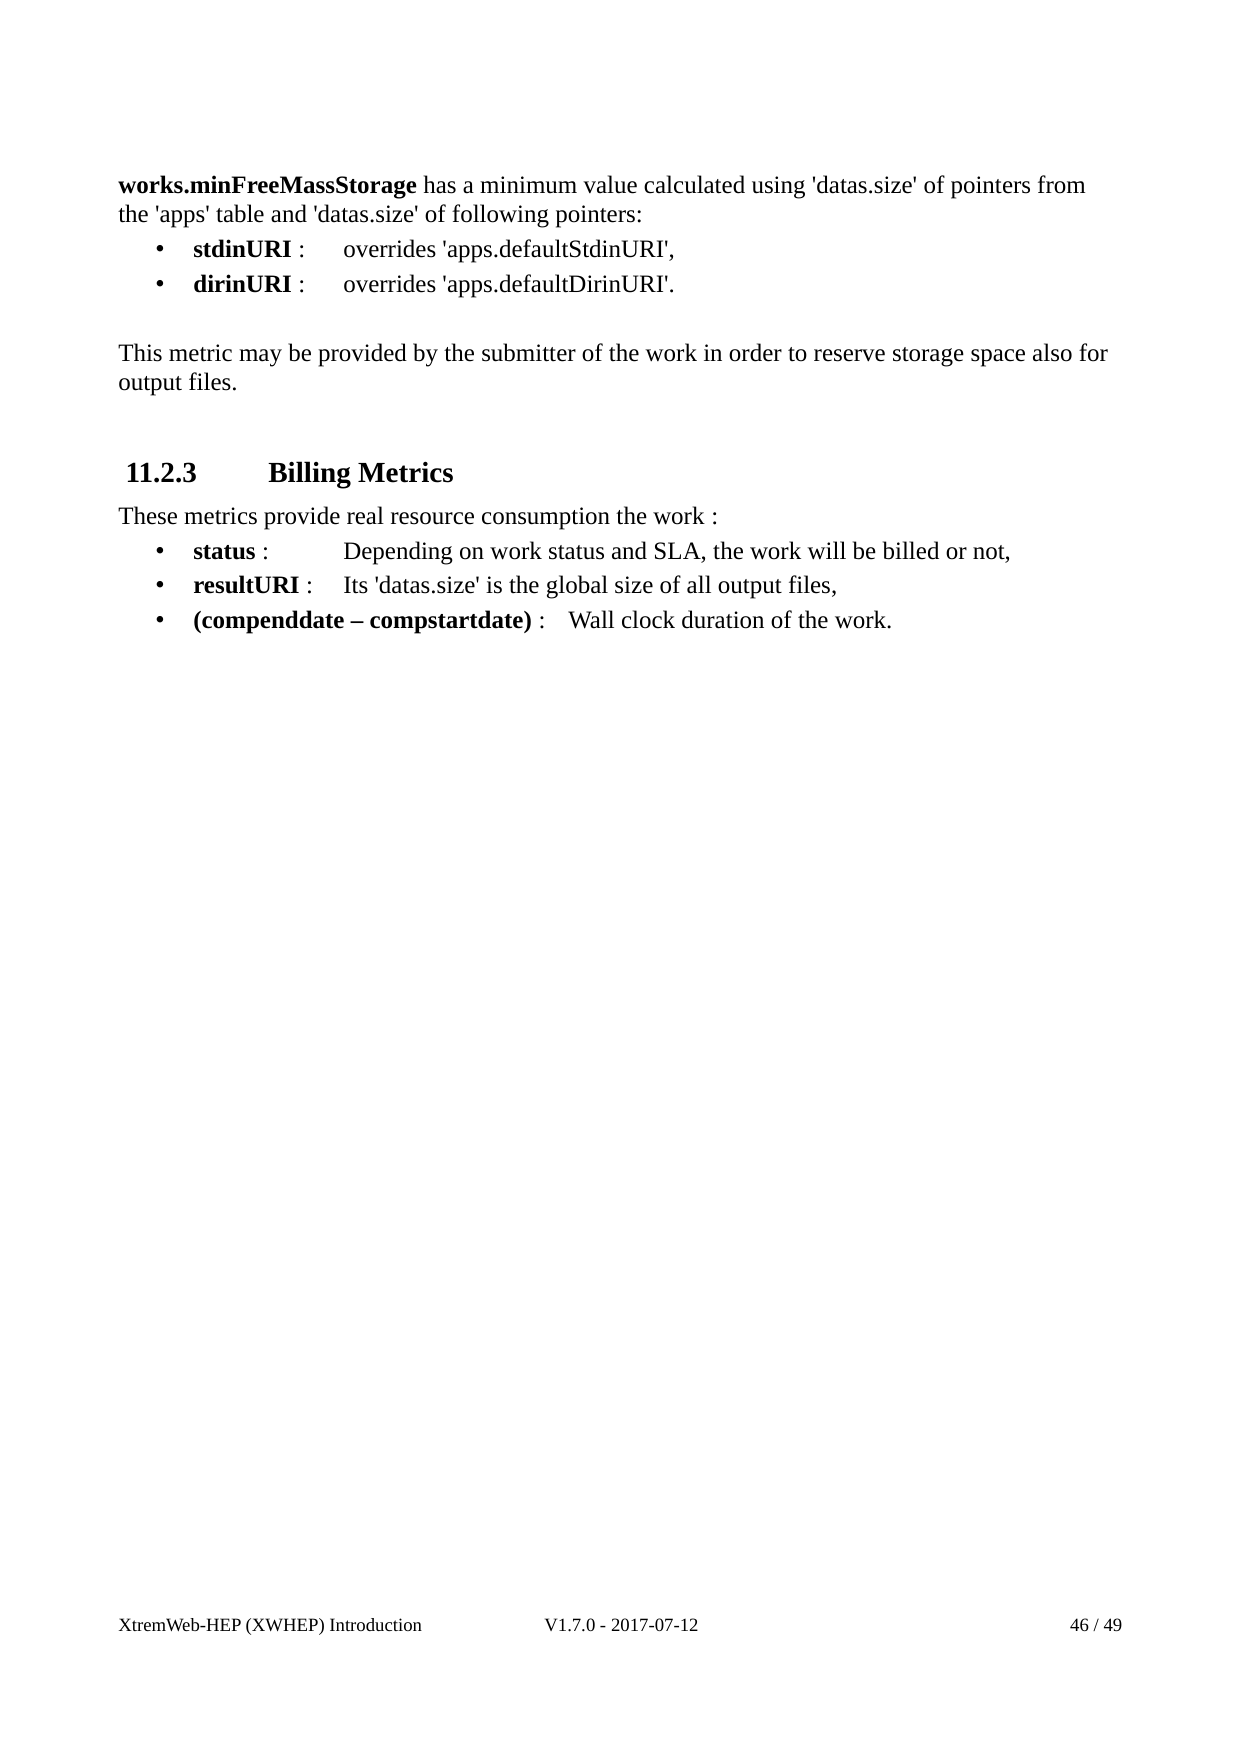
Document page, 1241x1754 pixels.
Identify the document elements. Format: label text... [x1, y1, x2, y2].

text These metrics provide real resource consumption the work : [118, 501, 1122, 530]
list status : Depending on work status and SLA, the work will be billed or not, [156, 536, 1122, 565]
list dirinURI : overrides 'apps.defaultDirinURI'. [156, 269, 1122, 297]
text works.minFreeMassStorage has a minimum value calculated using 'datas.size' of pointers from the 'apps' table and 'datas.size' of following pointers: [118, 171, 1122, 228]
subtitle Billing Metrics [118, 455, 1122, 489]
text This metric may be provided by the submitter of the work in order to reserve storage space also for output files. [118, 338, 1122, 396]
list stdinURI : overrides 'apps.defaultStdinURI', [156, 234, 1122, 263]
list (compenddate – compstartdate) : Wall clock duration of the work. [156, 605, 1122, 634]
list resultURI : Its 'datas.size' is the global size of all output files, [156, 571, 1122, 599]
